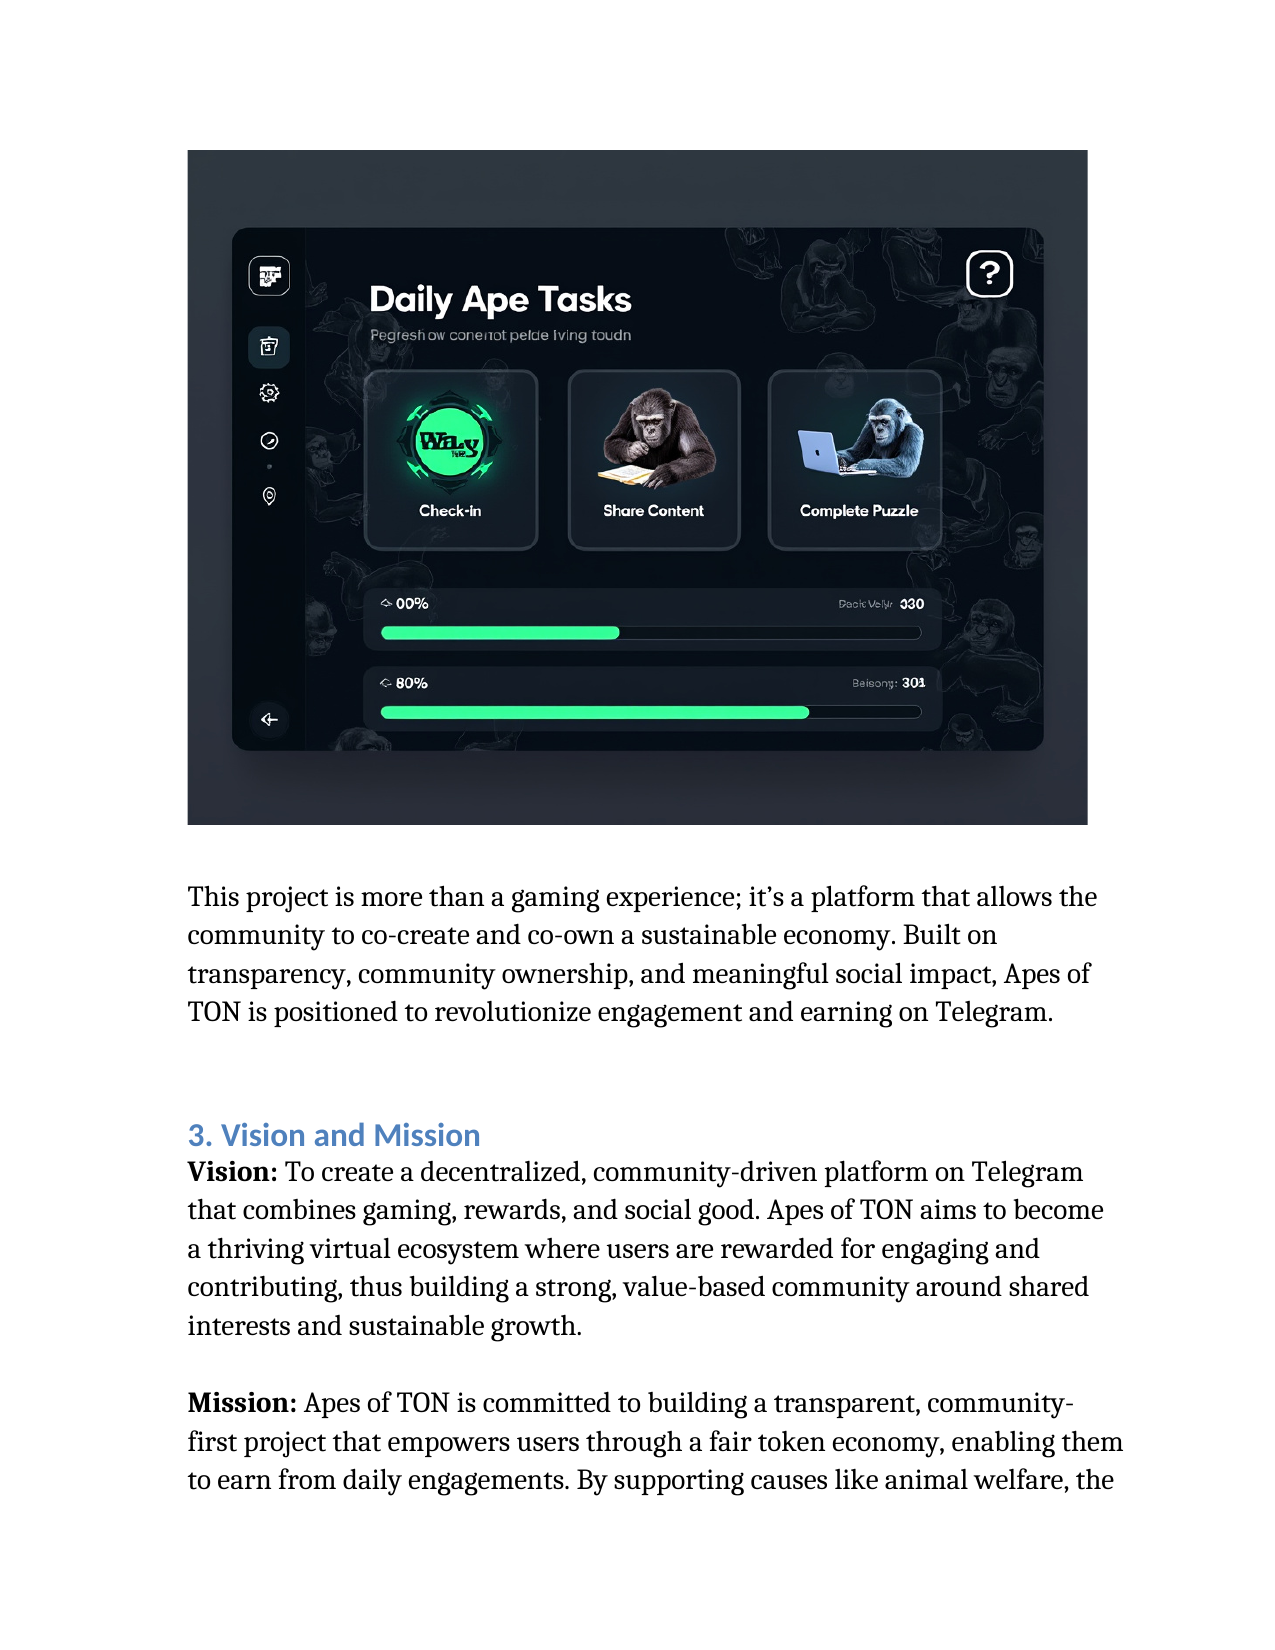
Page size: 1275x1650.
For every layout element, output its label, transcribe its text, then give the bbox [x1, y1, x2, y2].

picture [187, 150, 1088, 825]
text Vision: To create a decentralized, community-driven platform on Telegram that combines gaming, rewards, and social good. Apes of TON aims to become a thriving virtual ecosystem where users are rewarded for engaging and contributing, thus building a strong, value-based community around shared interests and sustainable growth. Mission: Apes of TON is committed to building a transparent, community-first project that empowers users through a fair token economy, enabling them to earn from daily engagements. By supporting causes like animal welfare, the [187, 1155, 1125, 1497]
text This project is more than a gaming experience; it’s a platform that allows the community to co-create and co-own a sustainable economy. Built on transparency, community ownership, and meaningful social impact, Apes of TON is positioned to revolutionize engagement and earning on Telegram. [187, 880, 1125, 1029]
subtitle 3. Vision and Mission [187, 1114, 1125, 1155]
